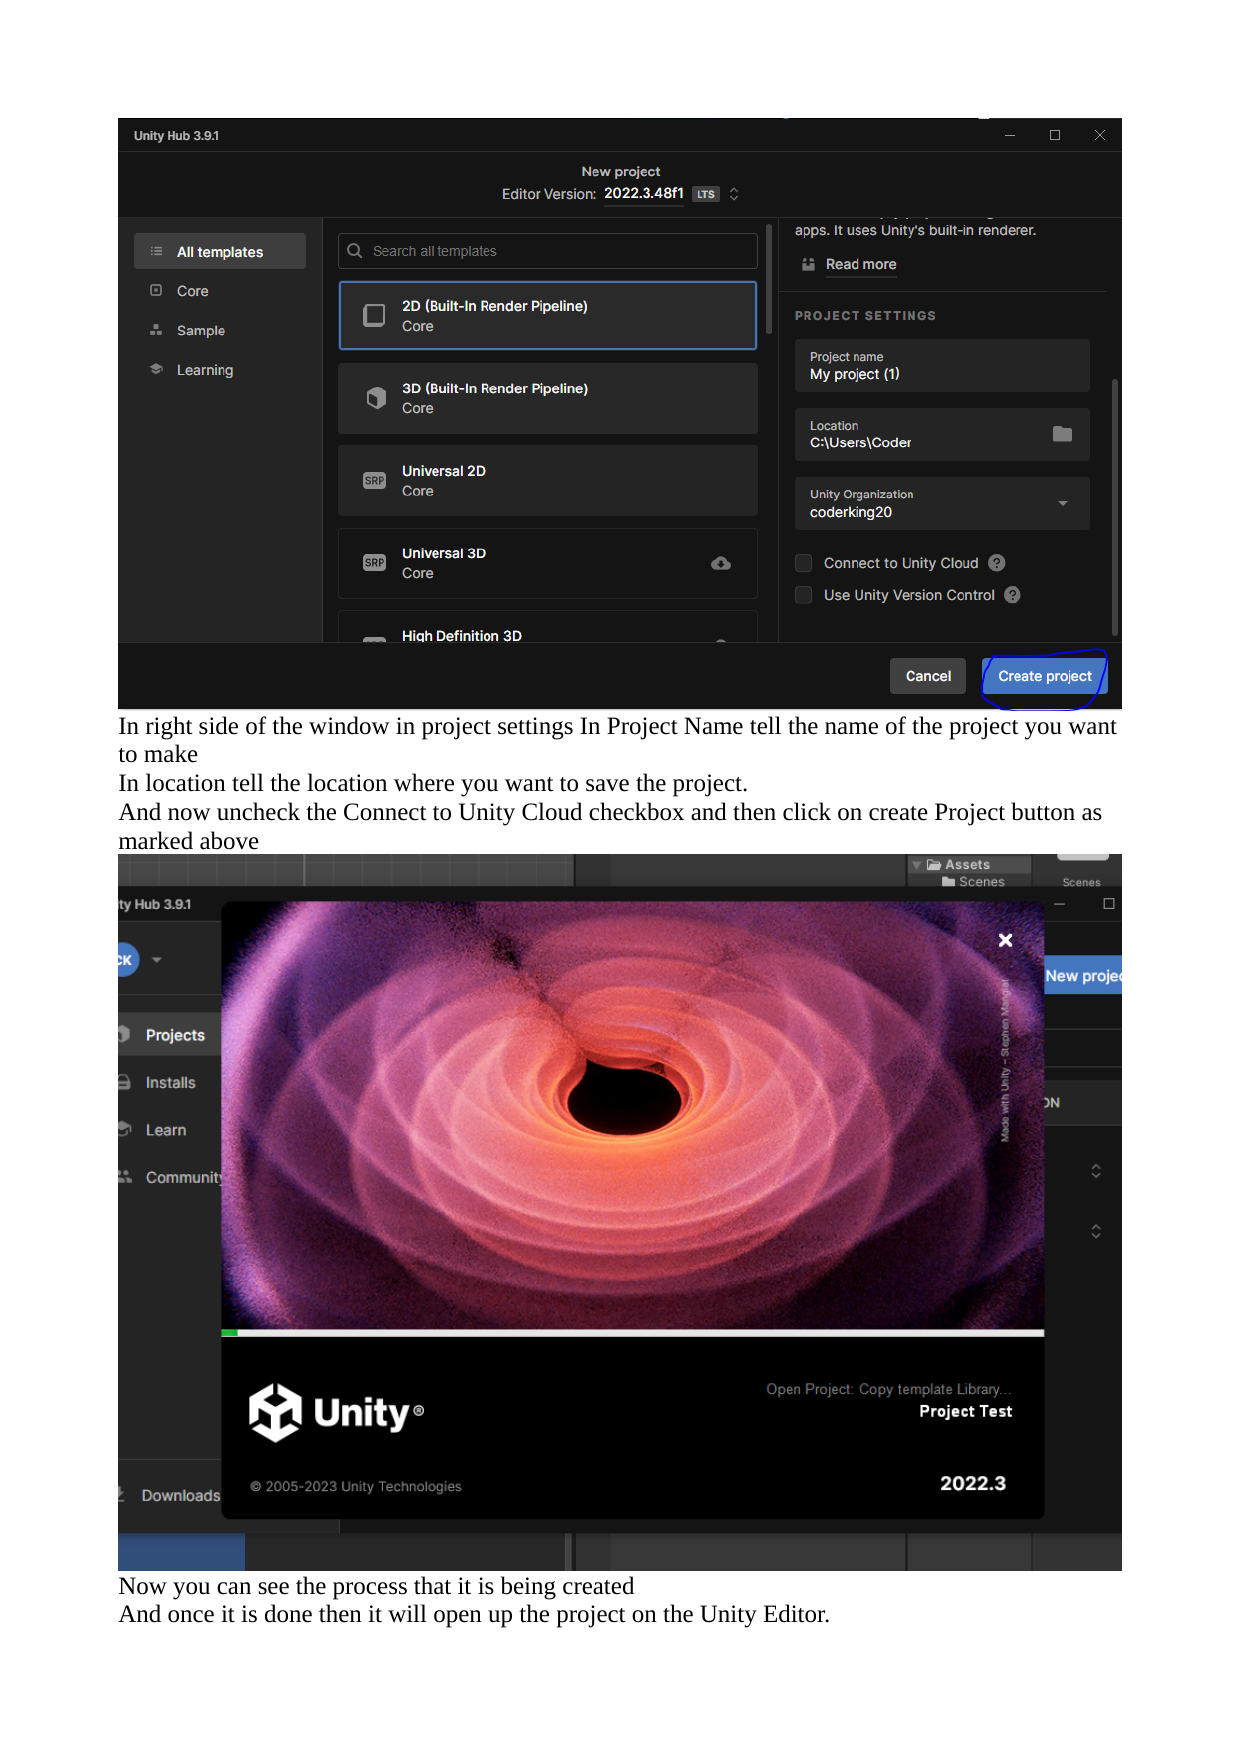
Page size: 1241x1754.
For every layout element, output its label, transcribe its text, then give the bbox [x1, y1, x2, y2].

text In right side of the window in project settings In Project Name tell the name of the project you want to make [118, 711, 1122, 768]
text And now uncheck the Connect to Unity Cloud checkbox and then click on create Project button as marked above [118, 797, 1122, 854]
text In location tell the location where you want to save the project. [118, 768, 1122, 797]
text Now you can see the process that it is being created [118, 1571, 1122, 1599]
text And once it is done then it will open up the project on the Unity Editor. [118, 1599, 1122, 1628]
picture [118, 854, 1122, 1571]
picture [118, 118, 1122, 711]
